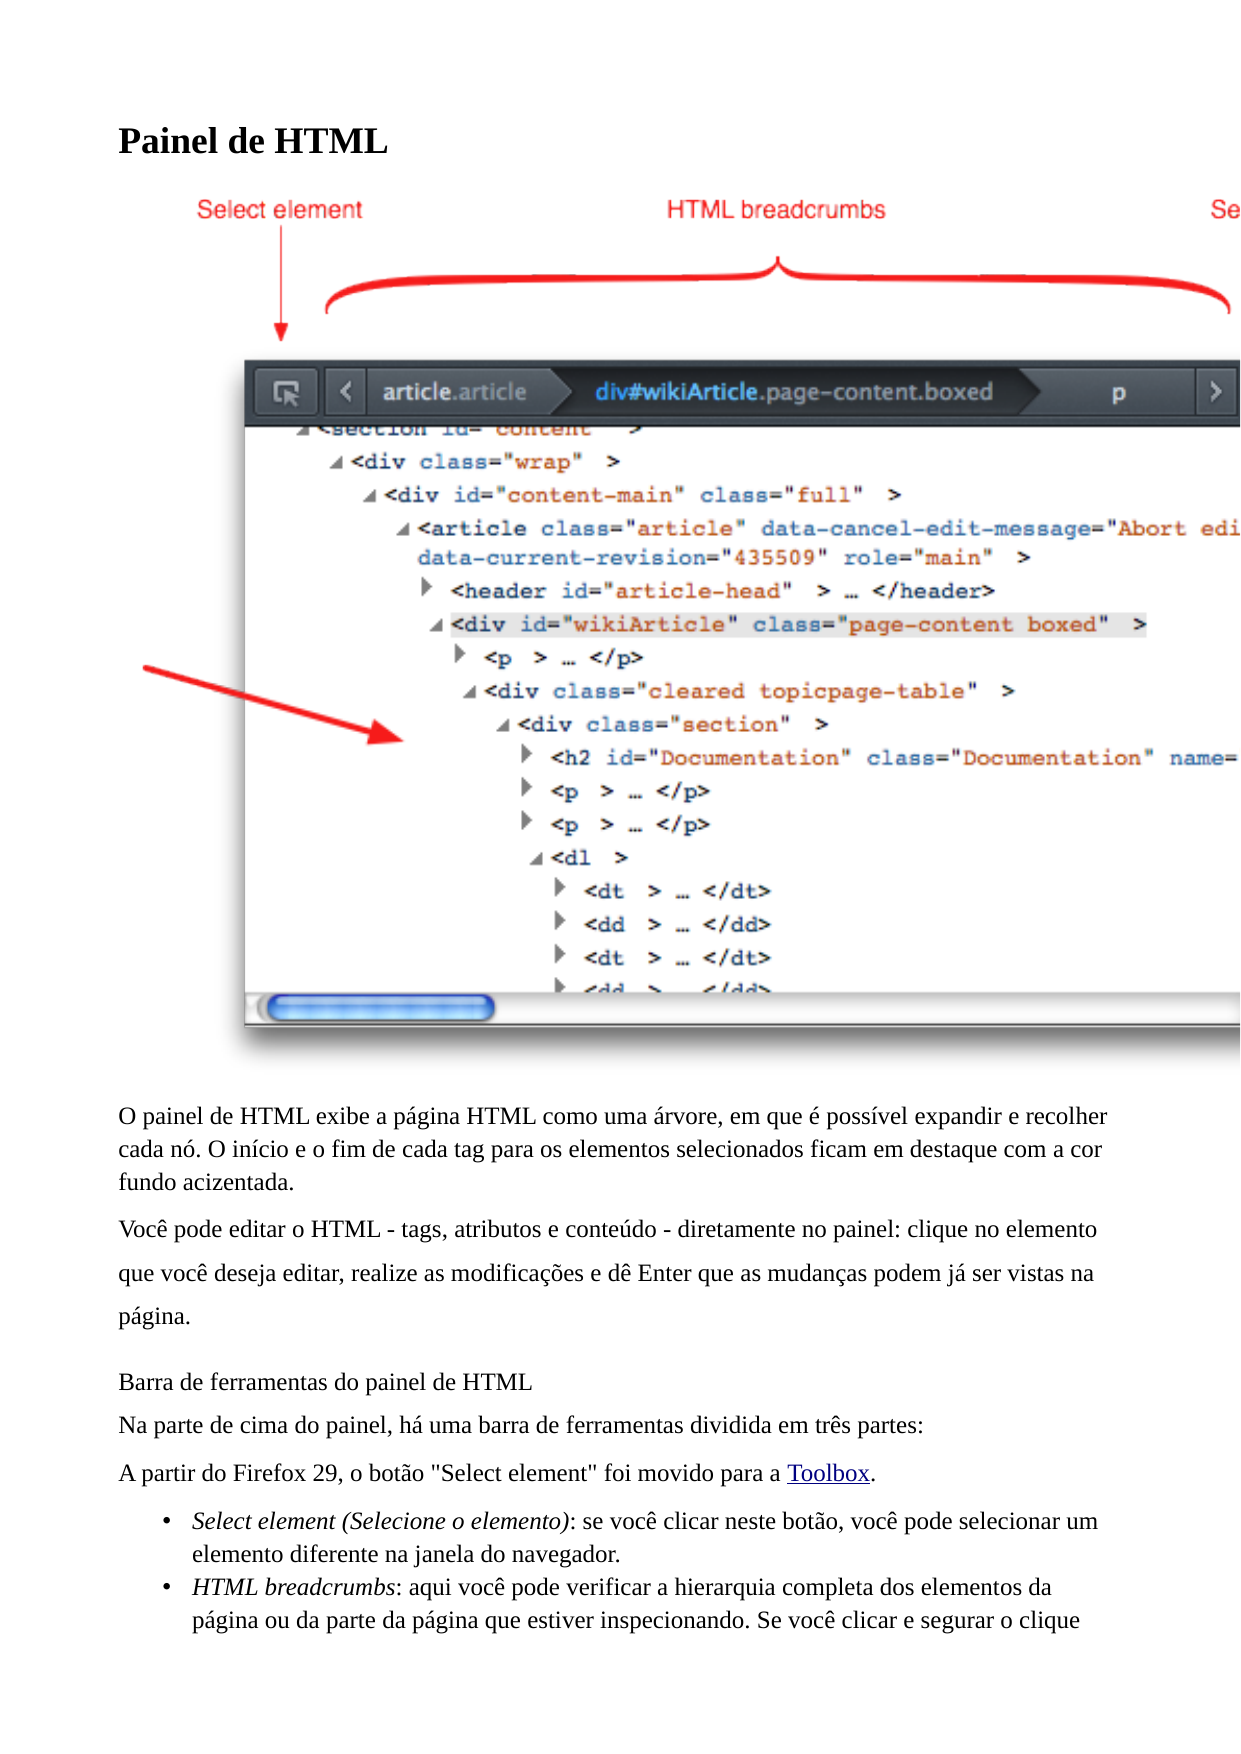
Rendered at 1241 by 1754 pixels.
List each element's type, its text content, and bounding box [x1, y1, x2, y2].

text O painel de HTML exibe a página HTML como uma árvore, em que é possível expandir e recolher cada nó. O início e o fim de cada tag para os elementos selecionados ficam em destaque com a cor fundo acizentada. [118, 1097, 1122, 1196]
text Barra de ferramentas do painel de HTML [118, 1358, 1122, 1396]
text Você pode editar o HTML - tags, atributos e conteúdo - diretamente no painel: clique no elemento que você deseja editar, realize as modificações e dê Enter que as mudanças podem já ser vistas na página. [118, 1214, 1122, 1329]
subtitle Painel de HTML [118, 118, 1122, 161]
picture [118, 173, 1241, 1097]
text A partir do Firefox 29, o botão "Select element" foi movido para a Toolbox. [118, 1458, 1122, 1487]
list Select element (Selecione o elemento): se você clicar neste botão, você pode selecionar um elemento diferente na janela do navegador. [162, 1506, 1122, 1567]
list HTML breadcrumbs: aqui você pode verificar a hierarquia completa dos elementos da página ou da parte da página que estiver inspecionando. Se você clicar e segurar o clique [162, 1572, 1122, 1633]
text Na parte de cima do painel, há uma barra de ferramentas dividida em três partes: [118, 1411, 1122, 1439]
